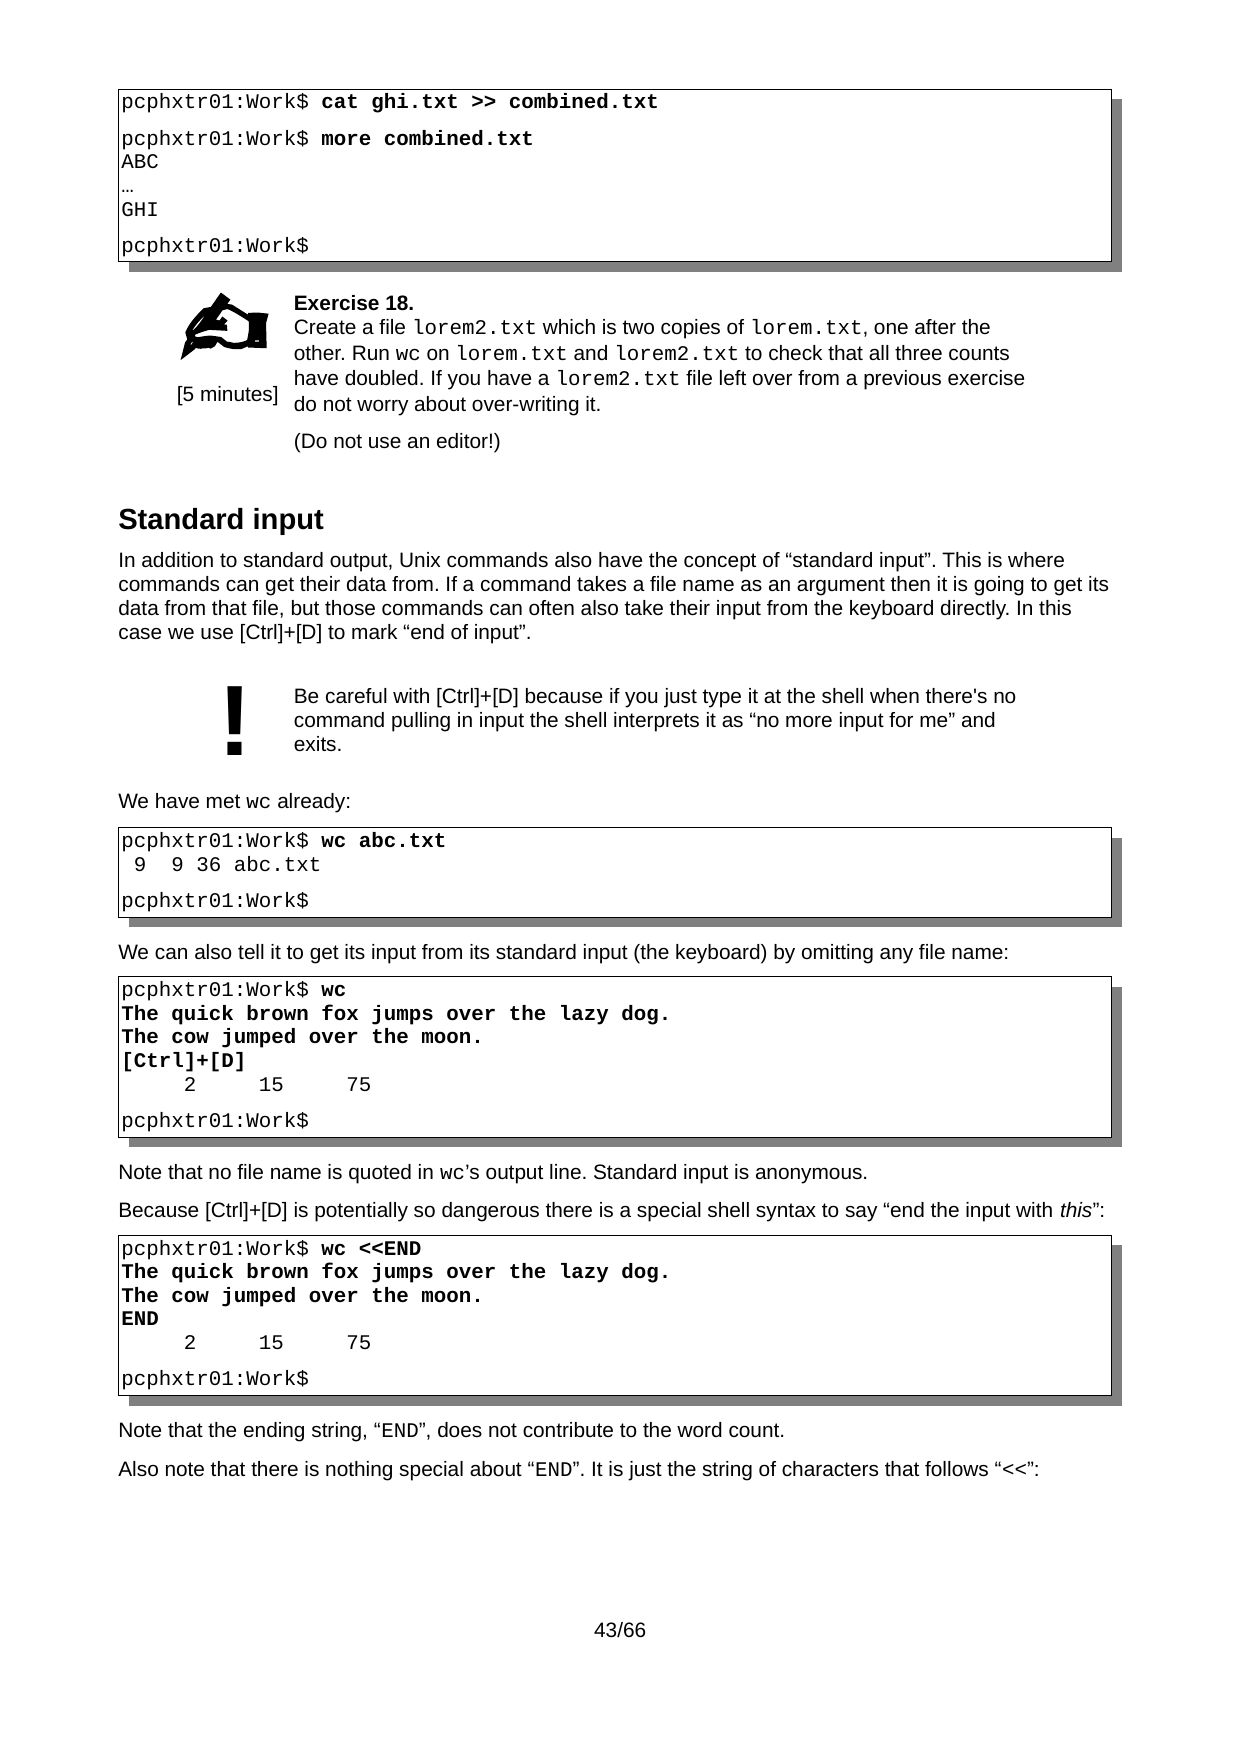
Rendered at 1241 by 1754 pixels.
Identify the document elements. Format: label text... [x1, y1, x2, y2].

text pcphxtr01:Work$ more combined.txt ABC … GHI [119, 125, 1111, 222]
text Note that the ending string, “END”, does not contribute to the word count. [118, 1418, 1122, 1444]
table_header Create a file lorem2.txt which is two copies of lorem.txt, one after the other. Run wc on lorem.txt and lorem2.txt to check that all three counts have doubled. If you have a lorem2.txt file left over from a previous exercise do not worry about over-writing it. (Do not use an editor!) [294, 291, 1048, 465]
subtitle Standard input [118, 502, 1122, 535]
text pcphxtr01:Work$ [119, 1107, 1111, 1137]
table_header  [5 minutes] [177, 291, 294, 465]
text pcphxtr01:Work$ [119, 232, 1111, 261]
text pcphxtr01:Work$ wc The quick brown fox jumps over the lazy dog. The cow jumped over the moon. [Ctrl]+[D] 2 15 75 [119, 977, 1111, 1097]
text Note that no file name is quoted in wc’s output line. Standard input is anonymous. [118, 1160, 1122, 1186]
text pcphxtr01:Work$ cat ghi.txt >> combined.txt [119, 90, 1111, 115]
text Because [Ctrl]+[D] is potentially so dangerous there is a special shell syntax to say “end the input with this”: [118, 1198, 1122, 1222]
table_header Be careful with [Ctrl]+[D] because if you just type it at the shell when there's no command pulling in input the shell interprets it as “no more input for me” and exits. [294, 662, 1048, 777]
text pcphxtr01:Work$ wc <<END The quick brown fox jumps over the lazy dog. The cow jumped over the moon. END 2 15 75 [119, 1236, 1111, 1356]
text pcphxtr01:Work$ wc abc.txt 9 9 36 abc.txt [119, 828, 1111, 877]
text We have met wc already: [118, 789, 1122, 814]
text pcphxtr01:Work$ [119, 1365, 1111, 1395]
text pcphxtr01:Work$ [119, 887, 1111, 917]
text Also note that there is nothing special about “END”. It is just the string of characters that follows “<<”: [118, 1456, 1122, 1482]
text In addition to standard output, Unix commands also have the concept of “standard input”. This is where commands can get their data from. If a command takes a file name as an argument then it is going to get its data from that file, but those commands can often also take their input from the keyboard directly. In this case we use [Ctrl]+[D] to mark “end of input”. [118, 548, 1122, 643]
text We can also tell it to get its input from its standard input (the keyboard) by omitting any file name: [118, 940, 1122, 964]
table_header ! [177, 662, 294, 777]
